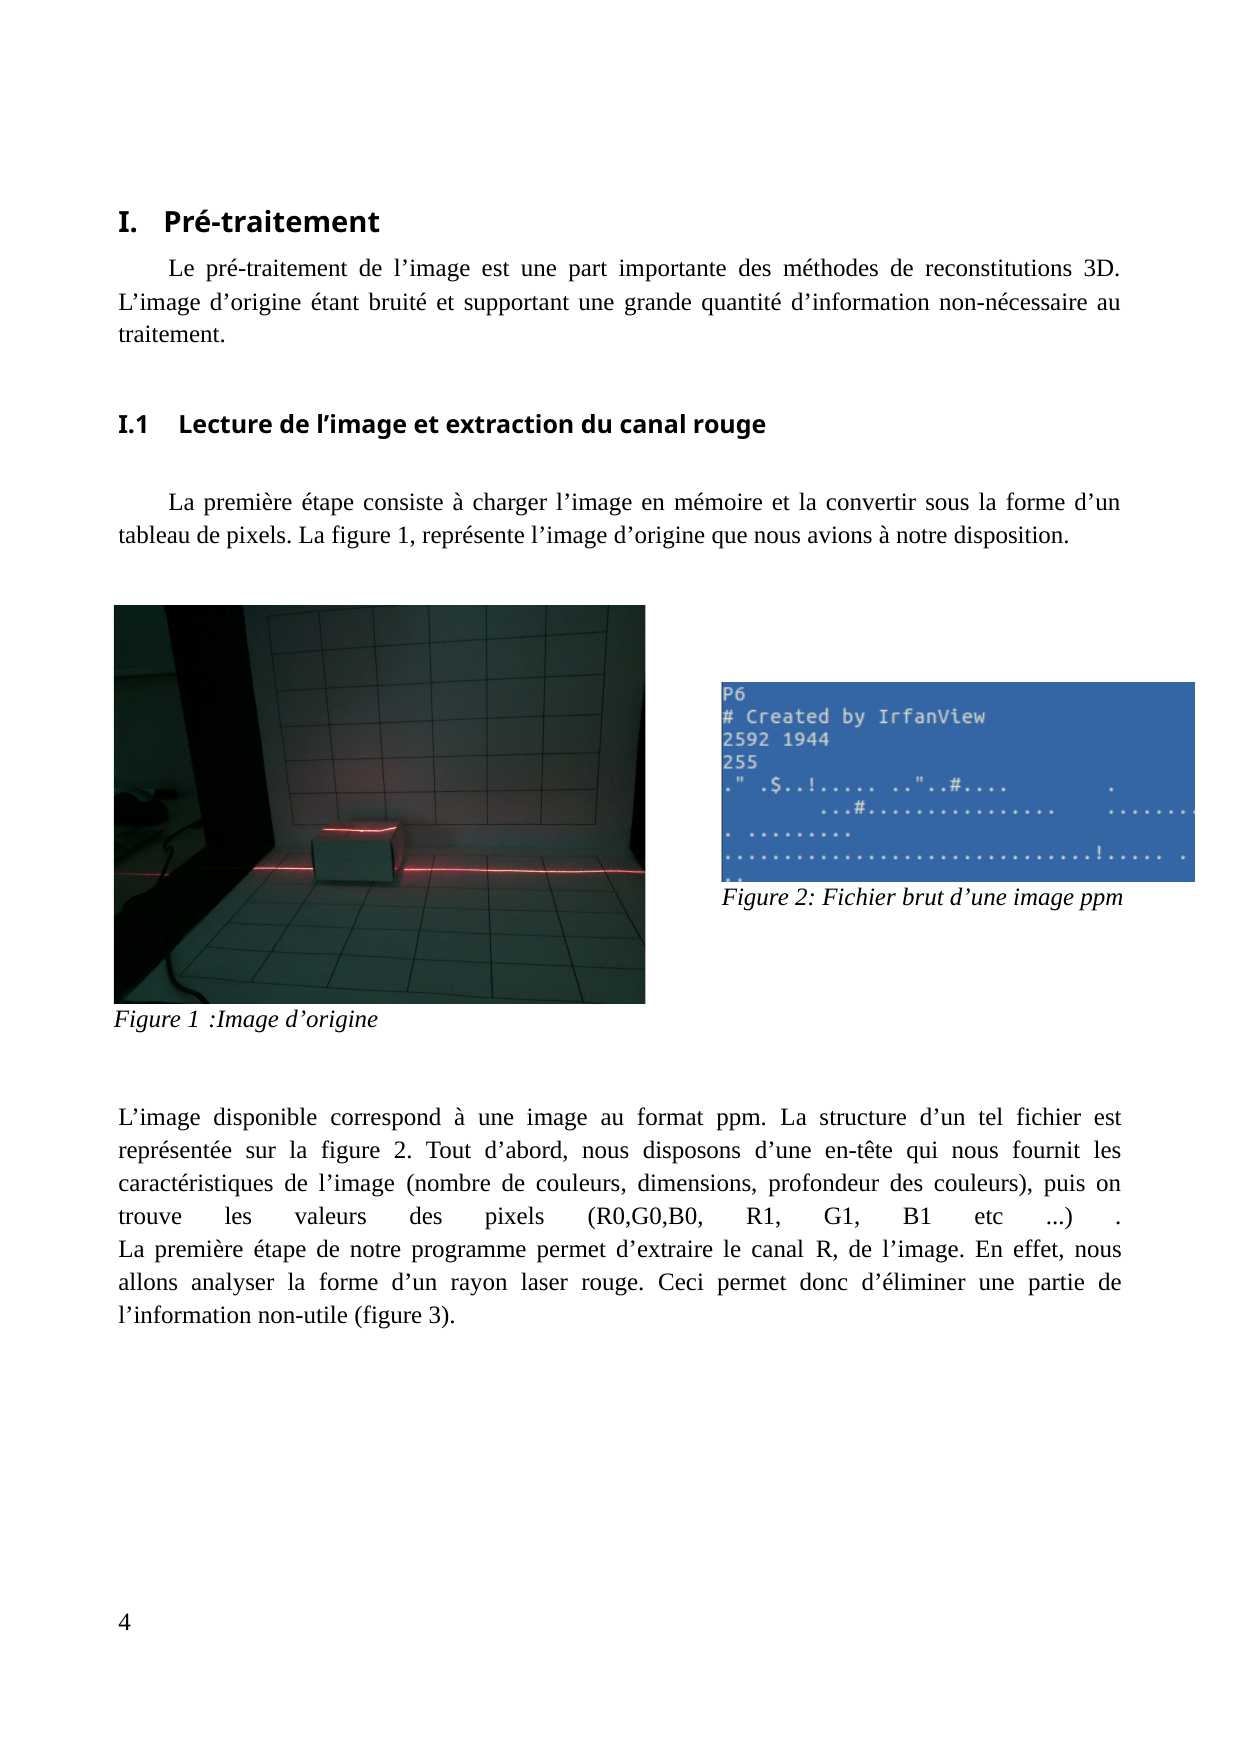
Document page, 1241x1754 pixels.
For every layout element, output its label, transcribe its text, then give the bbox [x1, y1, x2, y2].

subtitle Lecture de l’image et extraction du canal rouge [118, 406, 1122, 441]
text La première étape consiste à charger l’image en mémoire et la convertir sous la forme d’un tableau de pixels. La figure 1, représente l’image d’origine que nous avions à notre disposition. [118, 487, 1122, 549]
subtitle Pré-traitement [118, 201, 1122, 241]
picture [113, 605, 646, 1004]
text Figure 1 :Image d’origine [114, 1004, 645, 1033]
text Le pré-traitement de l’image est une part importante des méthodes de reconstitutions 3D. L’image d’origine étant bruité et supportant une grande quantité d’information non-nécessaire au traitement. [118, 253, 1122, 348]
text Figure 2: Fichier brut d’une image ppm [722, 882, 1195, 911]
text L’image disponible correspond à une image au format ppm. La structure d’un tel fichier est représentée sur la figure 2. Tout d’abord, nous disposons d’une en-tête qui nous fournit les caractéristiques de l’image (nombre de couleurs, dimensions, profondeur des couleurs), puis on trouve les valeurs des pixels (R0,G0,B0, R1, G1, B1 etc ...) . La première étape de notre programme permet d’extraire le canal R, de l’image. En effet, nous allons analyser la forme d’un rayon laser rouge. Ceci permet donc d’éliminer une partie de l’information non-utile (figure 3). [118, 1102, 1122, 1329]
picture [721, 682, 1195, 882]
